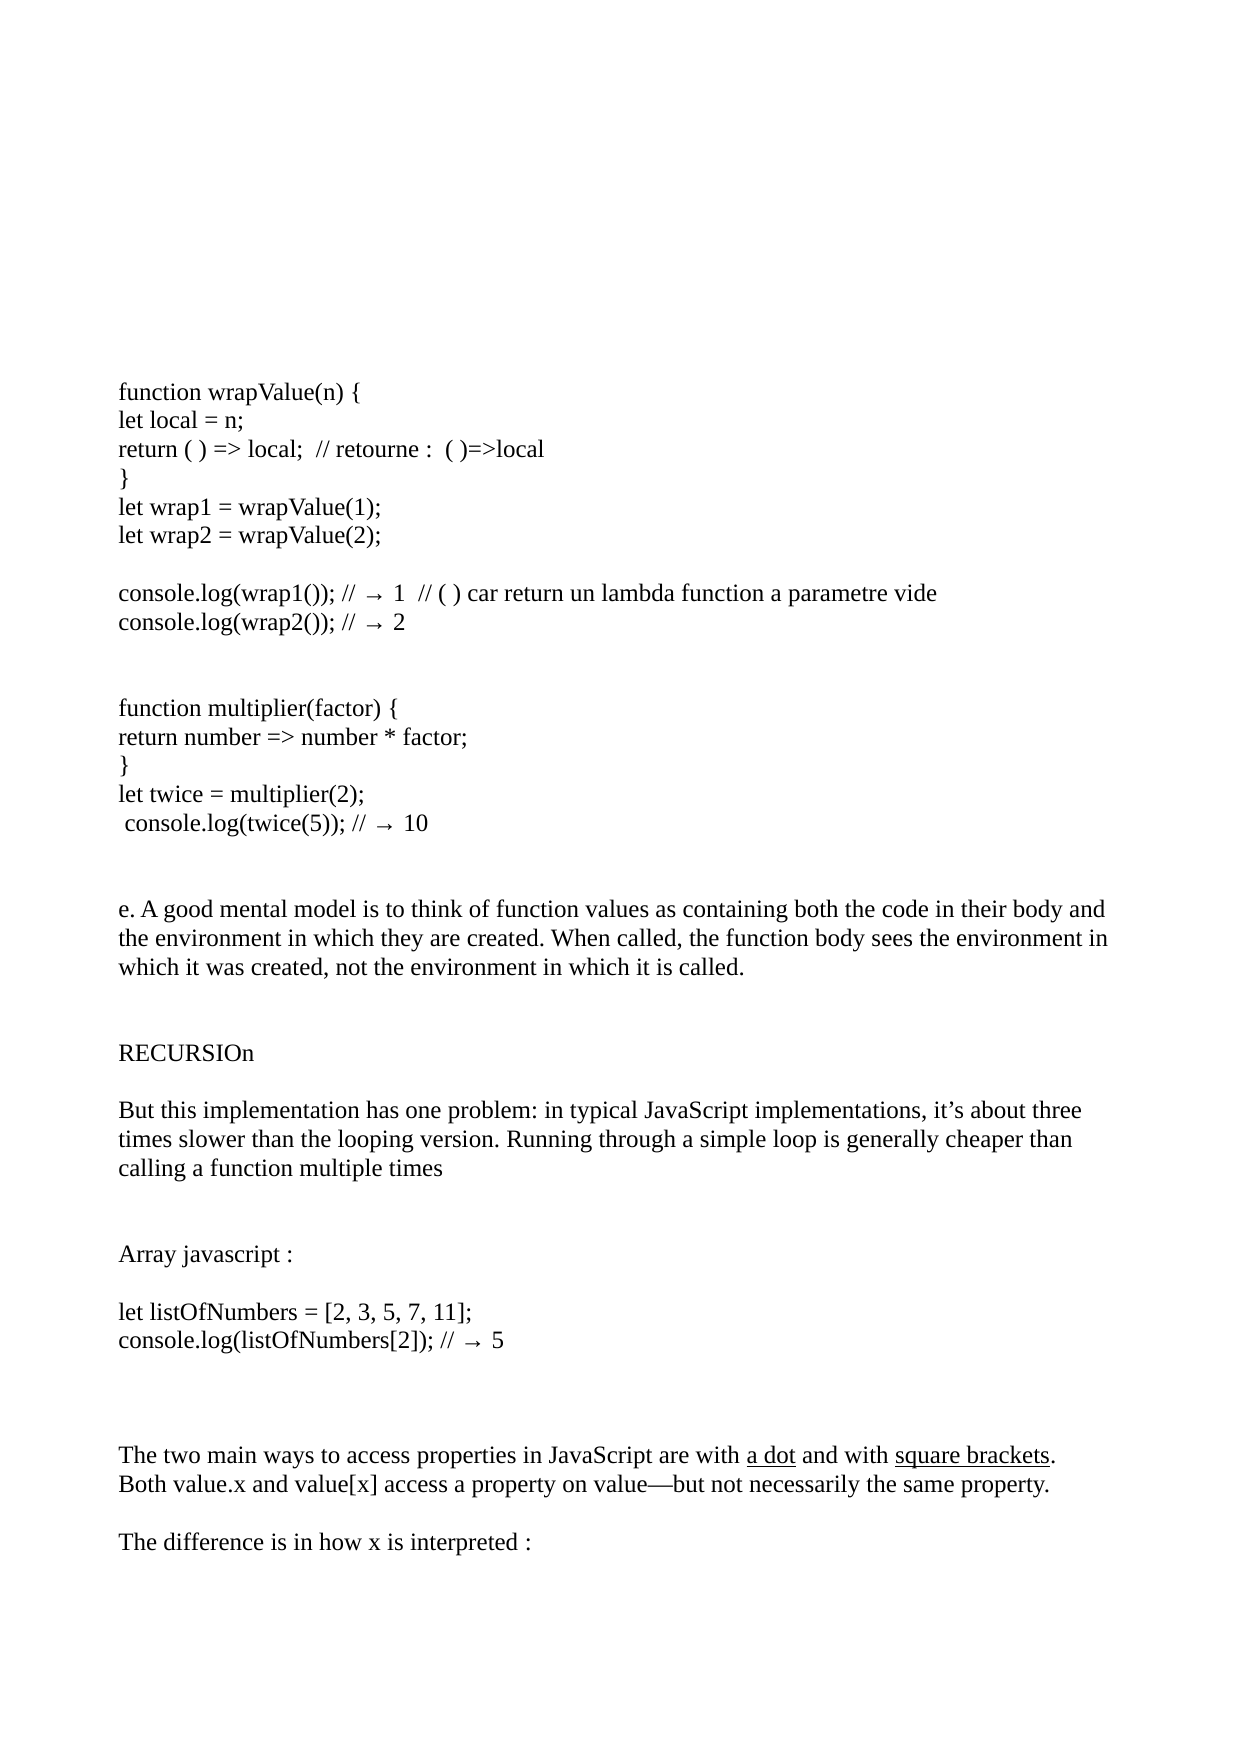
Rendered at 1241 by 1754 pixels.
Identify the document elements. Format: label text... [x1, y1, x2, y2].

text function multiplier(factor) { [118, 693, 1122, 722]
text But this implementation has one problem: in typical JavaScript implementations, it’s about three times slower than the looping version. Running through a simple loop is generally cheaper than calling a function multiple times [118, 1096, 1122, 1182]
text let twice = multiplier(2); [118, 779, 1122, 808]
text RECURSIOn [118, 1038, 1122, 1067]
text } [118, 751, 1122, 779]
text return number => number * factor; [118, 722, 1122, 751]
text let listOfNumbers = [2, 3, 5, 7, 11]; [118, 1297, 1122, 1326]
text let wrap2 = wrapValue(2); [118, 521, 1122, 549]
text console.log(wrap2()); // → 2 [118, 607, 1122, 636]
text return ( ) => local; // retourne : ( )=>local [118, 434, 1122, 463]
text console.log(twice(5)); // → 10 [118, 808, 1122, 837]
text Both value.x and value[x] access a property on value—but not necessarily the same property. [118, 1469, 1122, 1498]
text The two main ways to access properties in JavaScript are with a dot and with square brackets. [118, 1441, 1122, 1469]
text let local = n; [118, 406, 1122, 434]
text console.log(listOfNumbers[2]); // → 5 [118, 1326, 1122, 1354]
text Array javascript : [118, 1239, 1122, 1268]
text } [118, 463, 1122, 492]
text The difference is in how x is interpreted : [118, 1527, 1122, 1556]
text function wrapValue(n) { [118, 377, 1122, 406]
text e. A good mental model is to think of function values as containing both the code in their body and the environment in which they are created. When called, the function body sees the environment in which it was created, not the environment in which it is called. [118, 894, 1122, 981]
text let wrap1 = wrapValue(1); [118, 492, 1122, 521]
text console.log(wrap1()); // → 1 // ( ) car return un lambda function a parametre vide [118, 578, 1122, 607]
